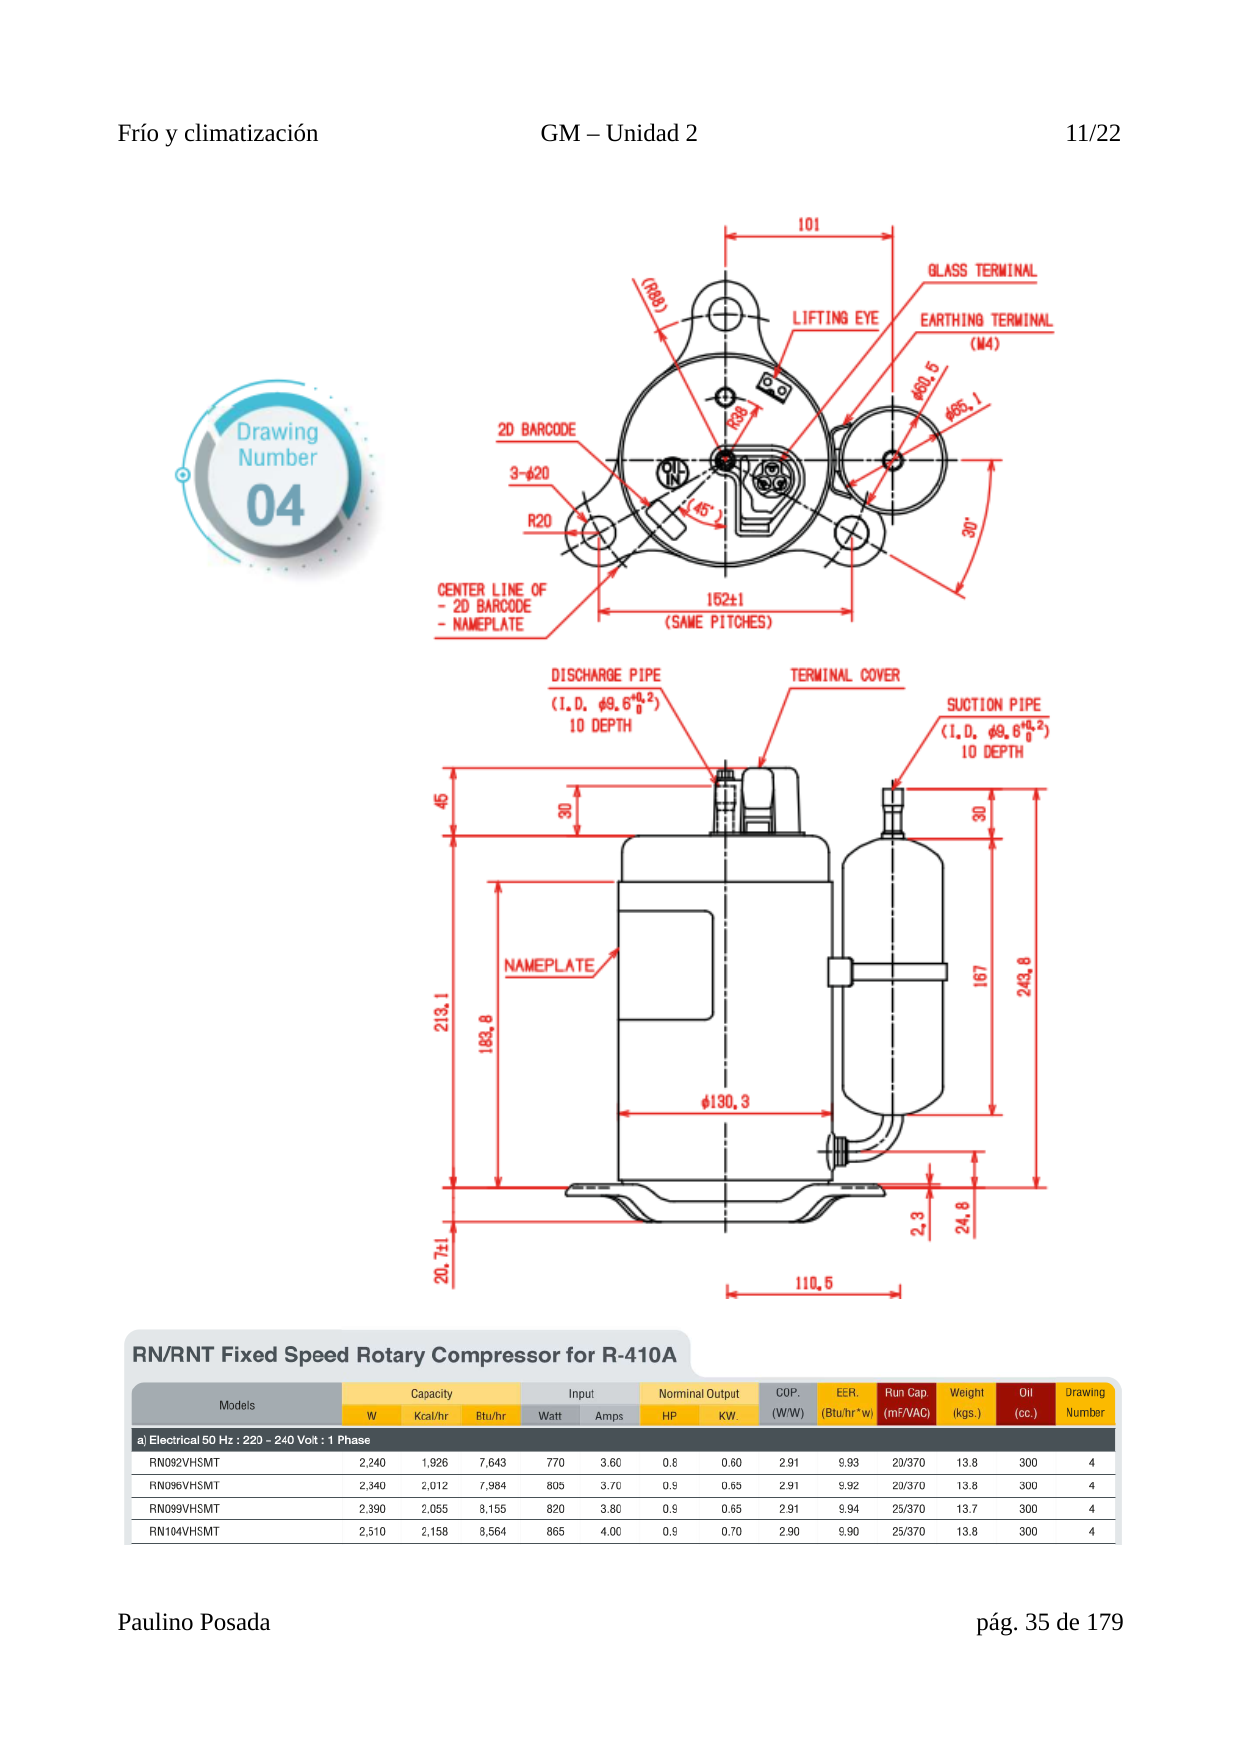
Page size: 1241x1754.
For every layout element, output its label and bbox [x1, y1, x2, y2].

picture [155, 205, 1086, 1299]
picture [118, 1326, 1123, 1545]
